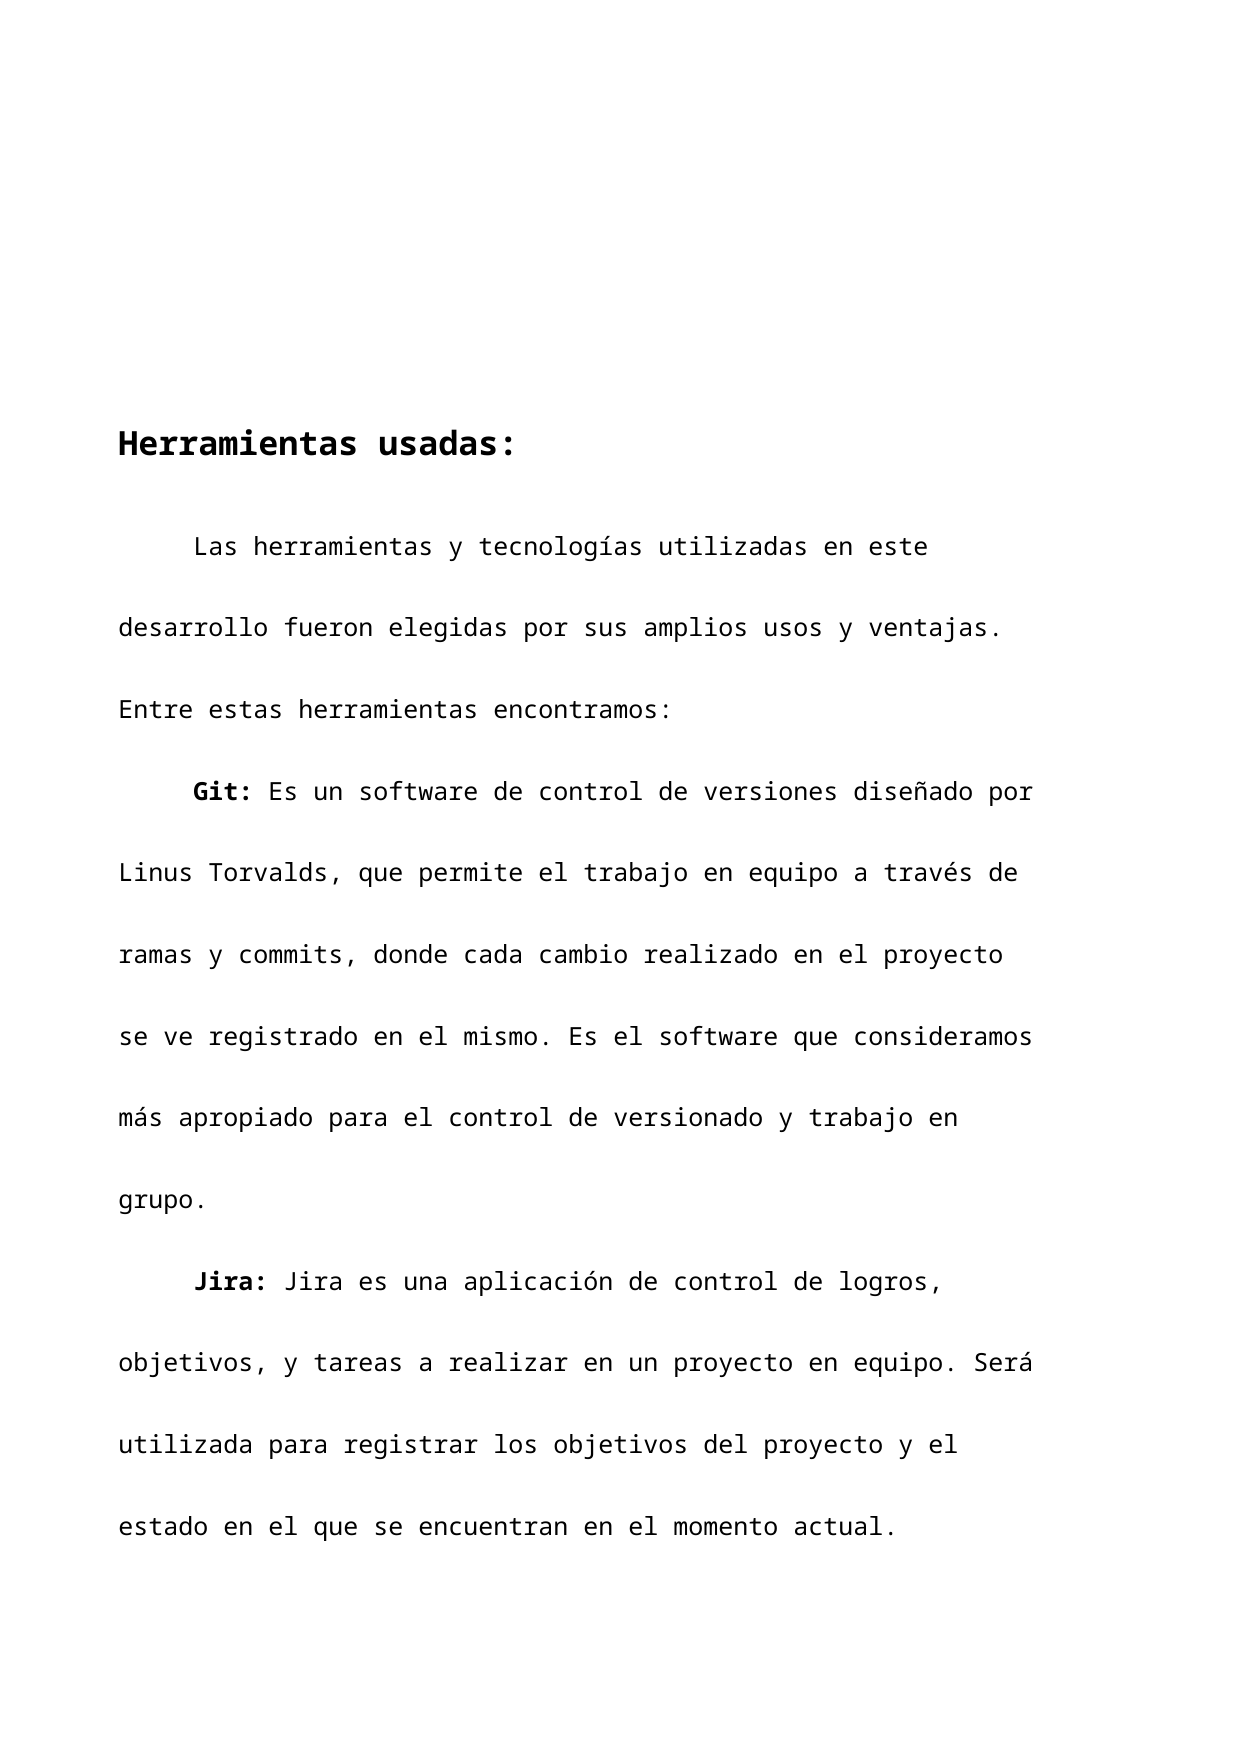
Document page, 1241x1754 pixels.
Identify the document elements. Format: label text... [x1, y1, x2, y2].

text Jira: Jira es una aplicación de control de logros, objetivos, y tareas a realizar en un proyecto en equipo. Será utilizada para registrar los objetivos del proyecto y el estado en el que se encuentran en el momento actual. [118, 1263, 1038, 1542]
text Las herramientas y tecnologías utilizadas en este desarrollo fueron elegidas por sus amplios usos y ventajas. Entre estas herramientas encontramos: [118, 528, 1038, 726]
text Git: Es un software de control de versiones diseñado por Linus Torvalds, que permite el trabajo en equipo a través de ramas y commits, donde cada cambio realizado en el proyecto se ve registrado en el mismo. Es el software que consideramos más apropiado para el control de versionado y trabajo en grupo. [118, 773, 1038, 1216]
subtitle Herramientas usadas: [118, 419, 1038, 465]
